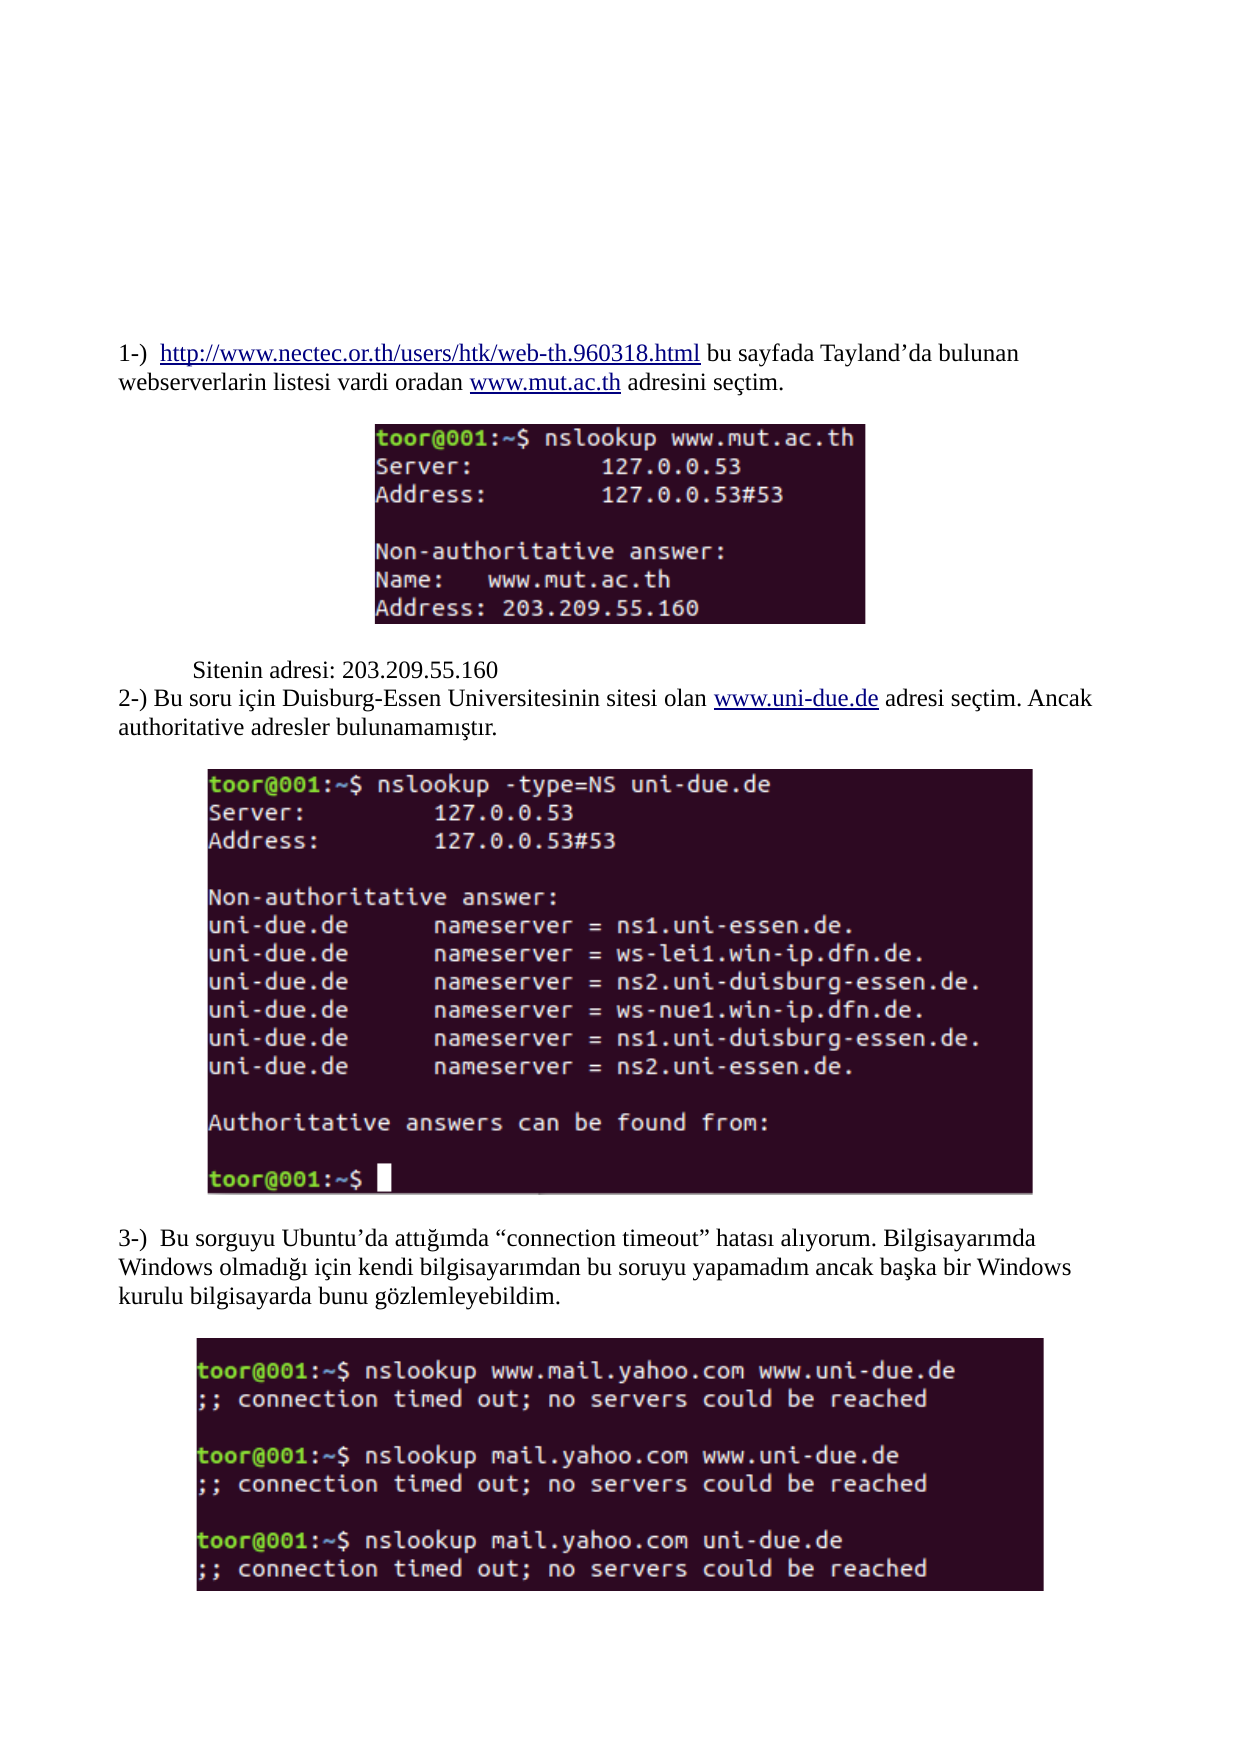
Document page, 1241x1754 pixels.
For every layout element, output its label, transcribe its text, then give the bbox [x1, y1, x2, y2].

picture [196, 1338, 1044, 1591]
picture [207, 769, 1033, 1195]
text 1-) http://www.nectec.or.th/users/htk/web-th.960318.html bu sayfada Tayland’da bulunan webserverlarin listesi vardi oradan www.mut.ac.th adresini seçtim. [118, 338, 1122, 396]
picture [374, 424, 866, 624]
text 2-) Bu soru için Duisburg-Essen Universitesinin sitesi olan www.uni-due.de adresi seçtim. Ancak authoritative adresler bulunamamıştır. [118, 683, 1122, 741]
text Sitenin adresi: 203.209.55.160 [118, 655, 1122, 683]
text 3-) Bu sorguyu Ubuntu’da attığımda “connection timeout” hatası alıyorum. Bilgisayarımda Windows olmadığı için kendi bilgisayarımdan bu soruyu yapamadım ancak başka bir Windows kurulu bilgisayarda bunu gözlemleyebildim. [118, 1223, 1122, 1310]
